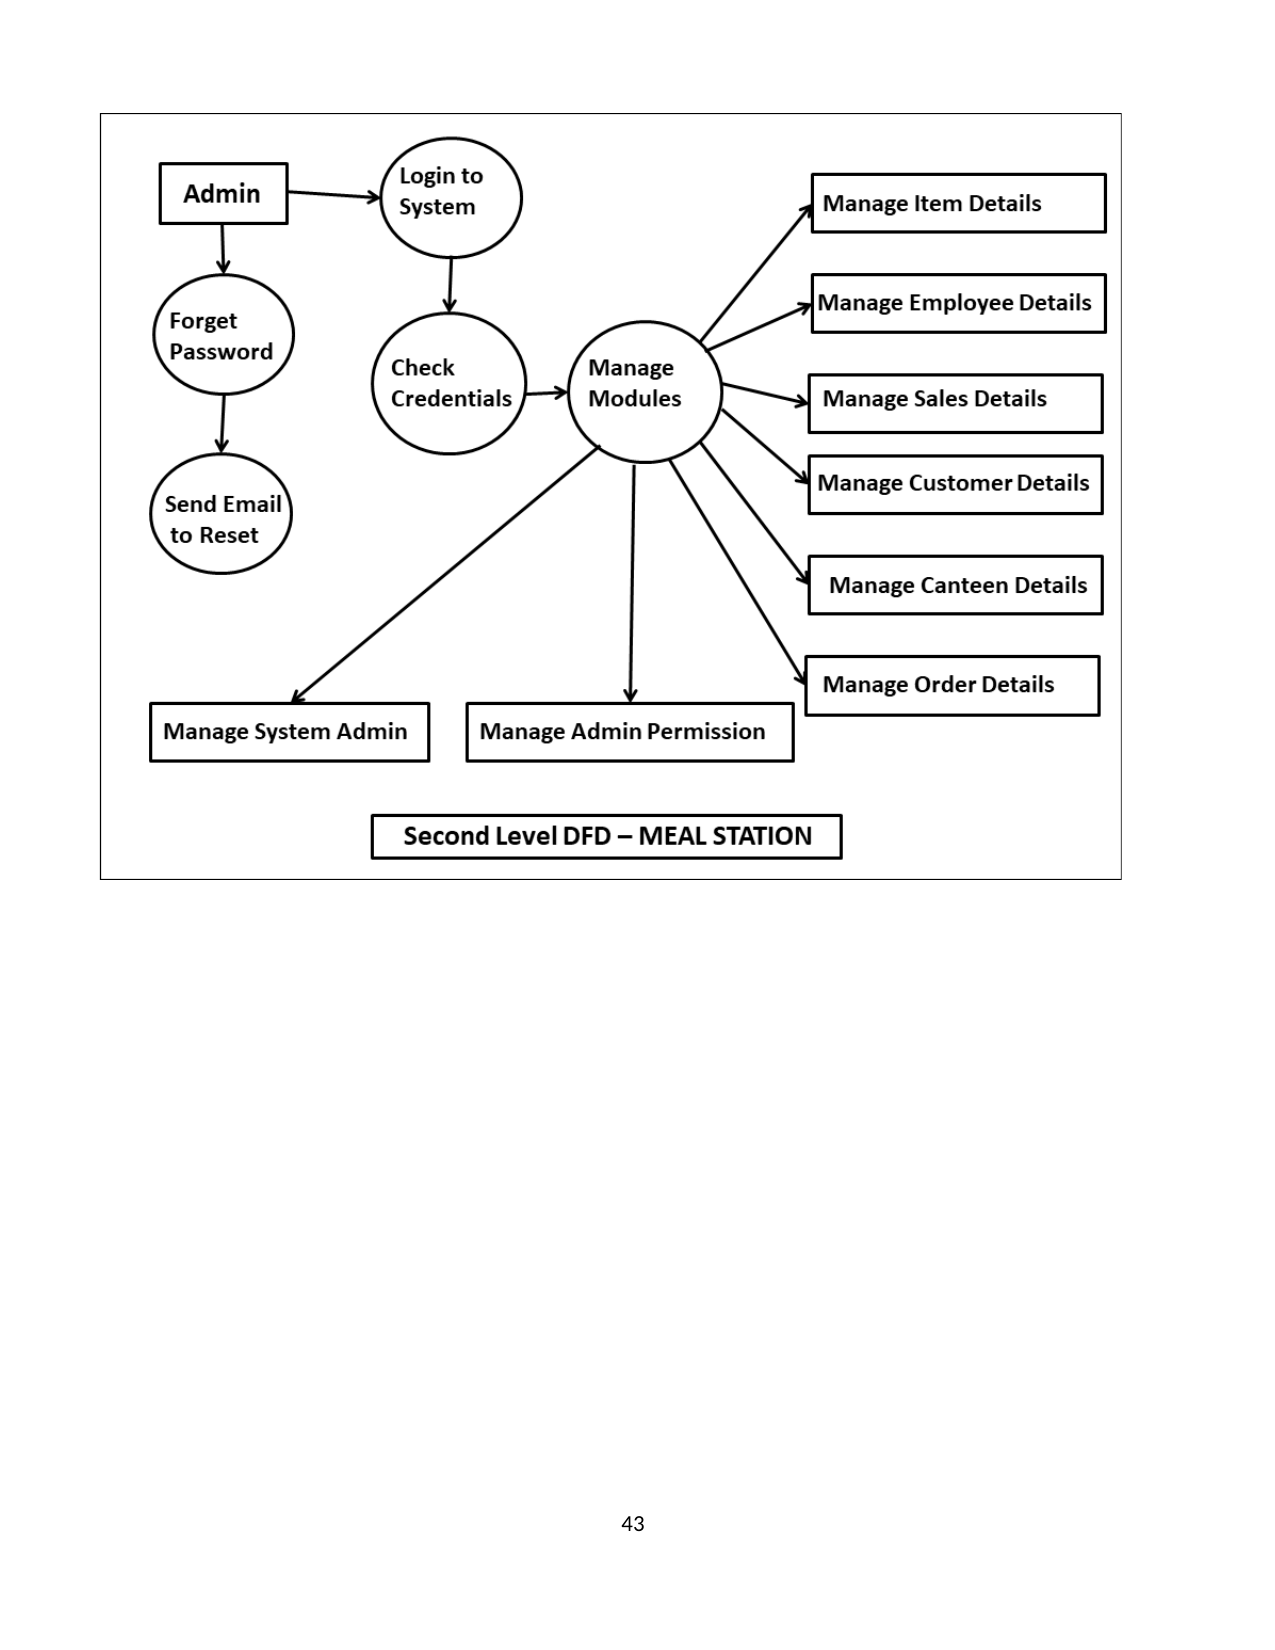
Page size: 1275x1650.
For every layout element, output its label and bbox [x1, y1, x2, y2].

picture [99, 113, 1122, 880]
